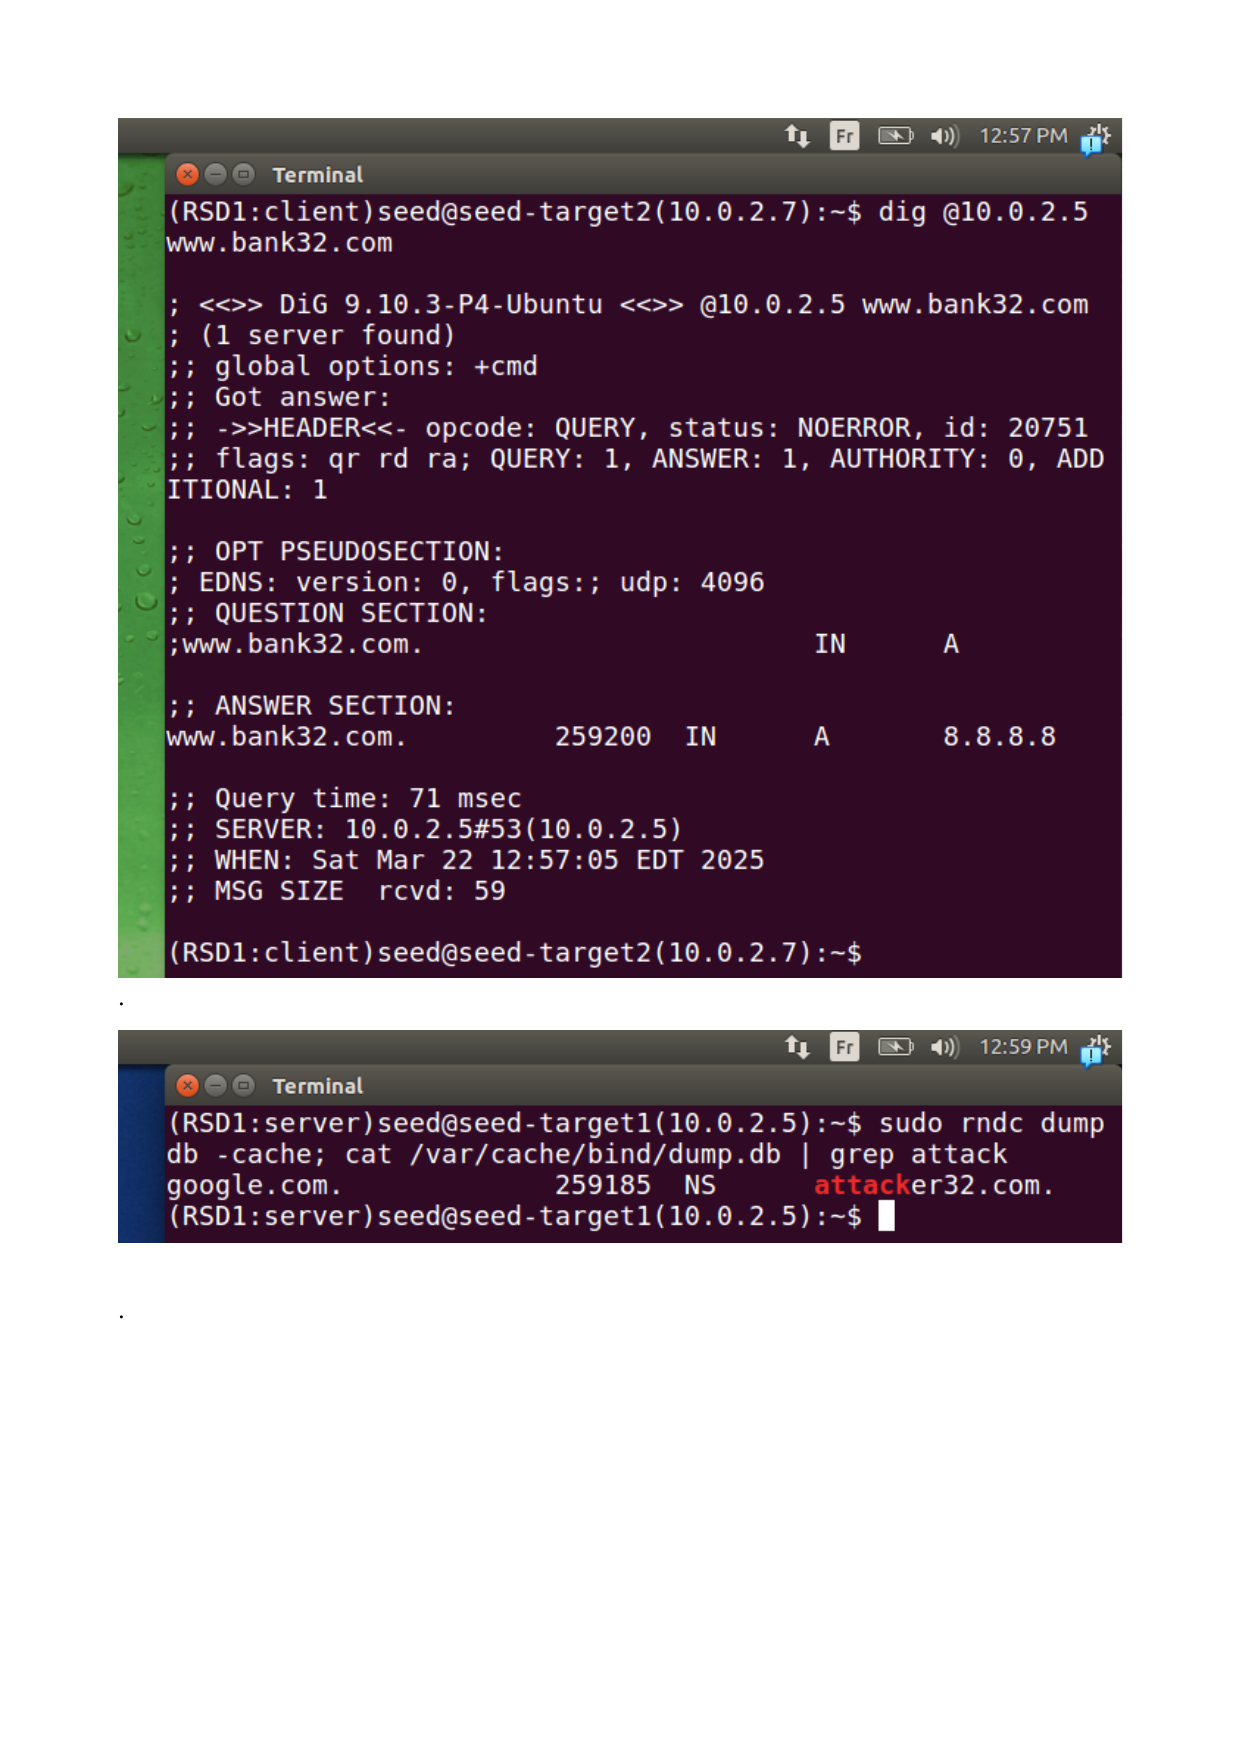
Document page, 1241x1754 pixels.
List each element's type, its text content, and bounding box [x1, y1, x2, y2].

text . [118, 1295, 1122, 1324]
picture [118, 118, 1123, 978]
picture [118, 1030, 1123, 1243]
text . [118, 978, 1122, 1011]
